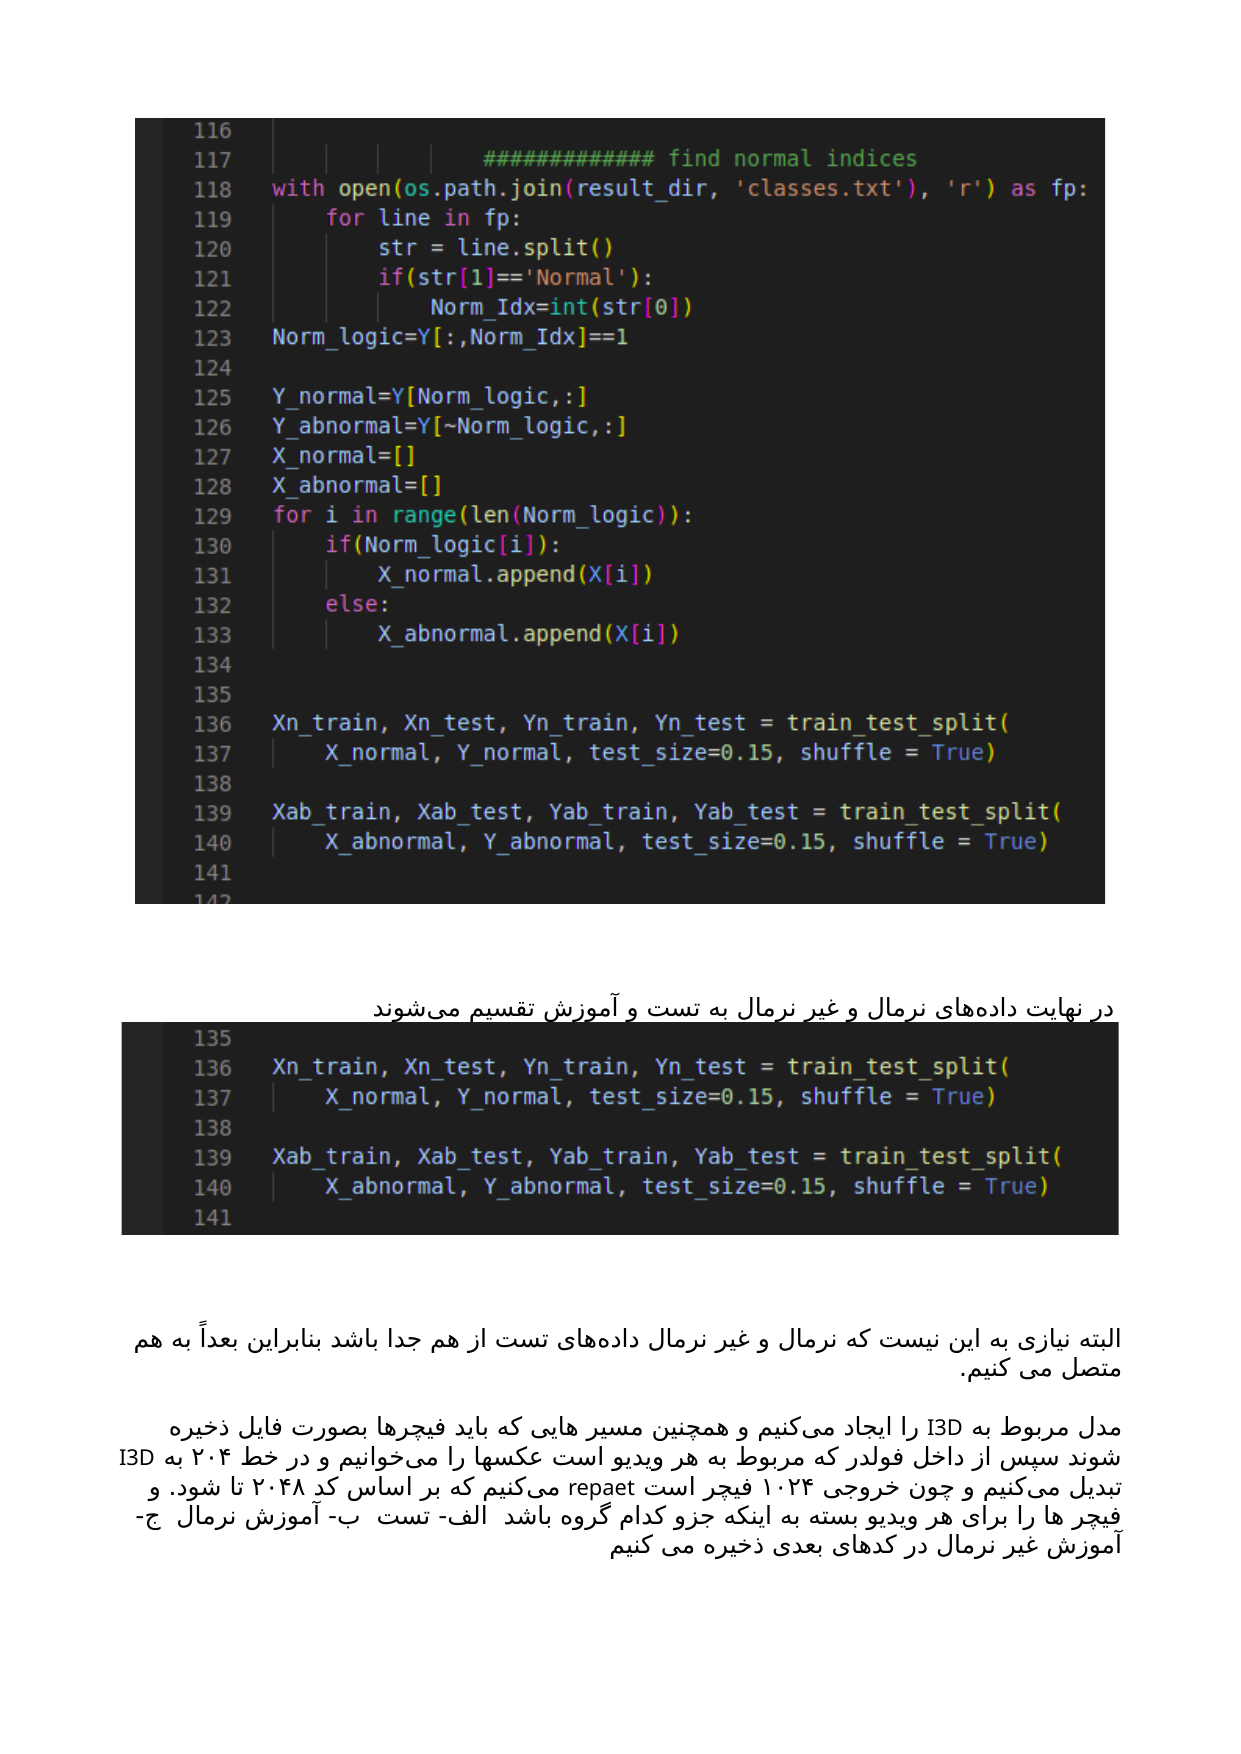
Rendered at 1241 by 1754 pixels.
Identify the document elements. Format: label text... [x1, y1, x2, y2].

picture [135, 118, 1106, 904]
text البته نیازی به این نیست که نرمال و غیر نرمال داده‌های تست از هم جدا باشد بنابراین بعداً به هم متصل می کنیم. [118, 1324, 1122, 1382]
text در نهایت داده‌های نرمال و غیر نرمال به تست و آموزش تقسیم می‌شوند [118, 993, 1122, 1022]
picture [121, 1022, 1119, 1235]
text مدل مربوط به I3D را ایجاد می‌کنیم و همچنین مسیر هایی که باید فیچرها بصورت فایل ذخیره شوند سپس از داخل فولدر که مربوط به هر ویدیو است عکسها را می‌خوانیم و در خط ۲۰۴ به I3D تبدیل می‌کنیم و چون خروجی ۱۰۲۴ فیچر است repaet می‌کنیم که بر اساس کد ۲۰۴۸ تا شود. و فیچر ها را برای هر ویدیو بسته به اینکه جزو کدام گروه باشد الف- تست ب- آموزش نرمال ج- آموزش غیر نرمال در کدهای بعدی ذخیره می کنیم [118, 1412, 1122, 1560]
